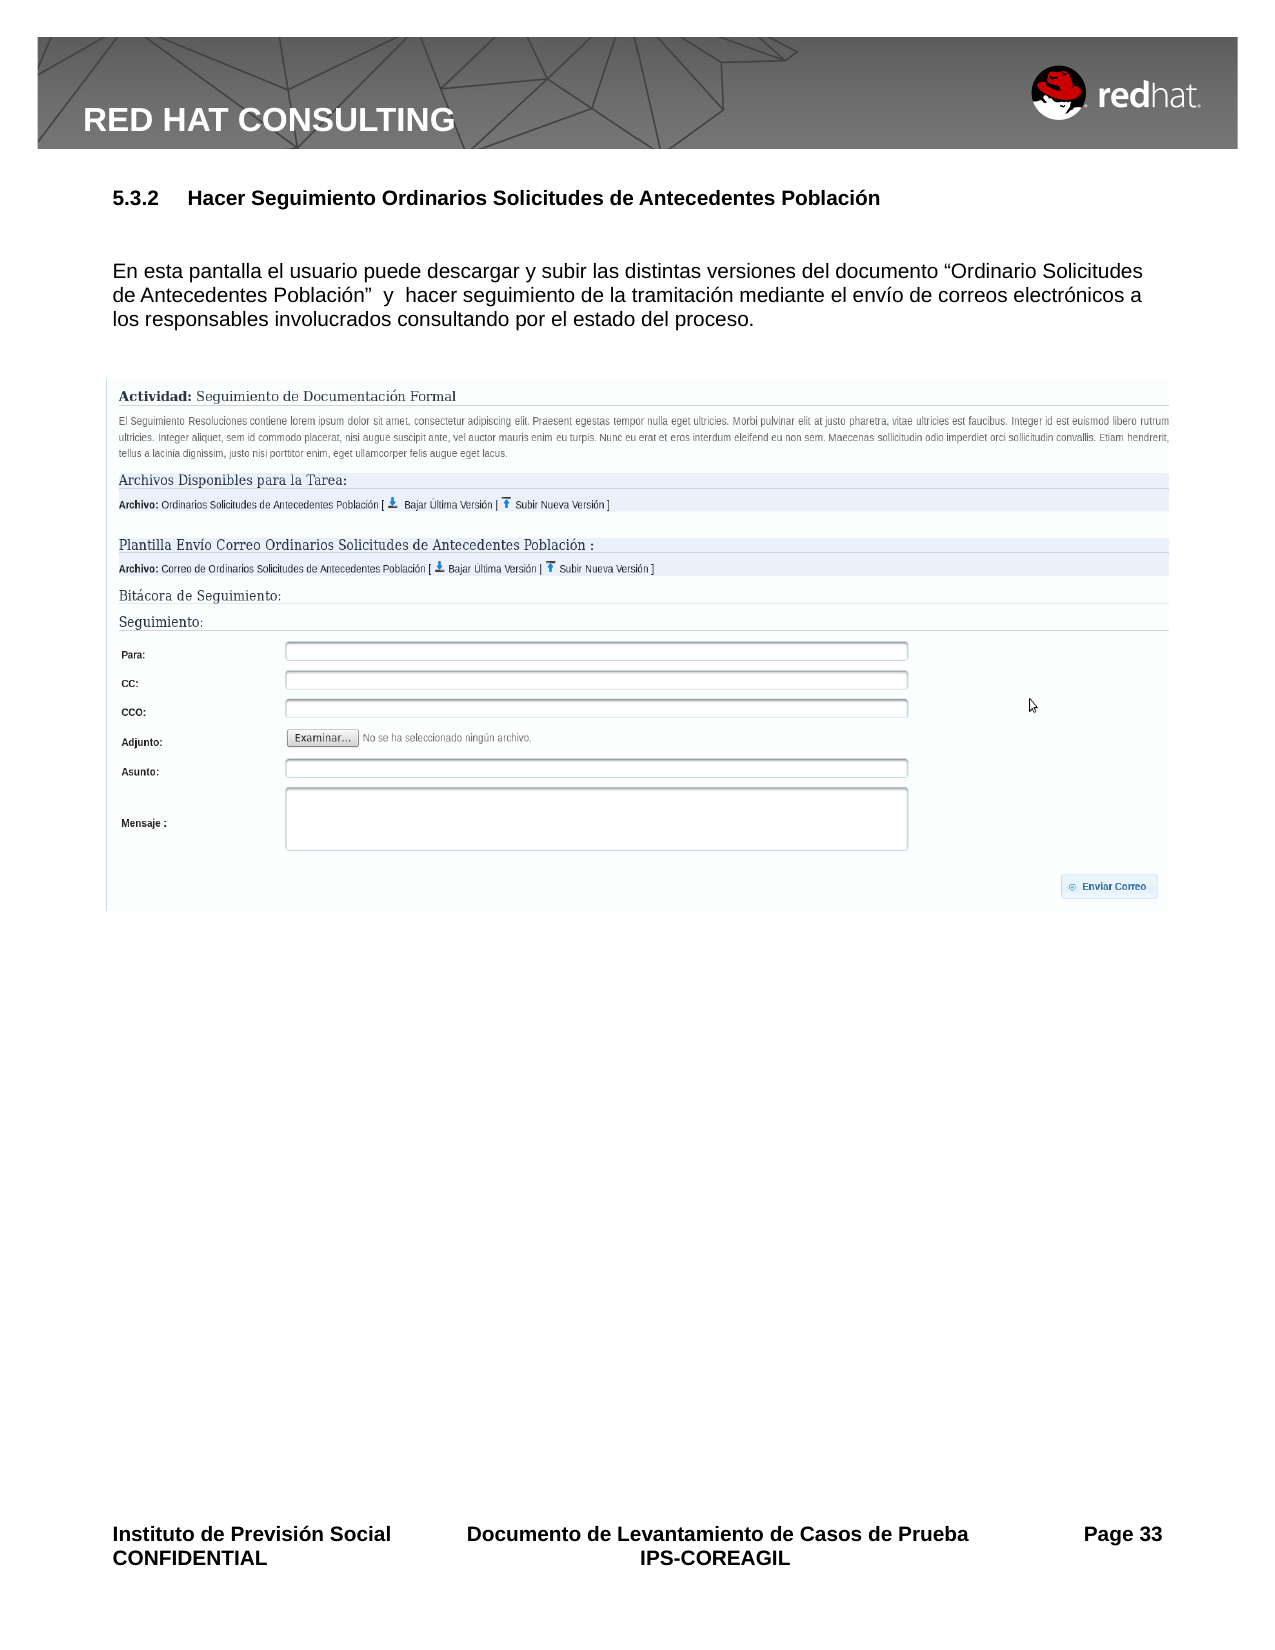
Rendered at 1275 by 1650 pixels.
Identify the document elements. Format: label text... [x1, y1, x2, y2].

text En esta pantalla el usuario puede descargar y subir las distintas versiones del documento “Ordinario Solicitudes de Antecedentes Población” y hacer seguimiento de la tramitación mediante el envío de correos electrónicos a los responsables involucrados consultando por el estado del proceso. [112, 259, 1162, 331]
picture [37, 37, 1238, 149]
picture [106, 379, 1169, 911]
subtitle Hacer Seguimiento Ordinarios Solicitudes de Antecedentes Población [112, 186, 1162, 210]
